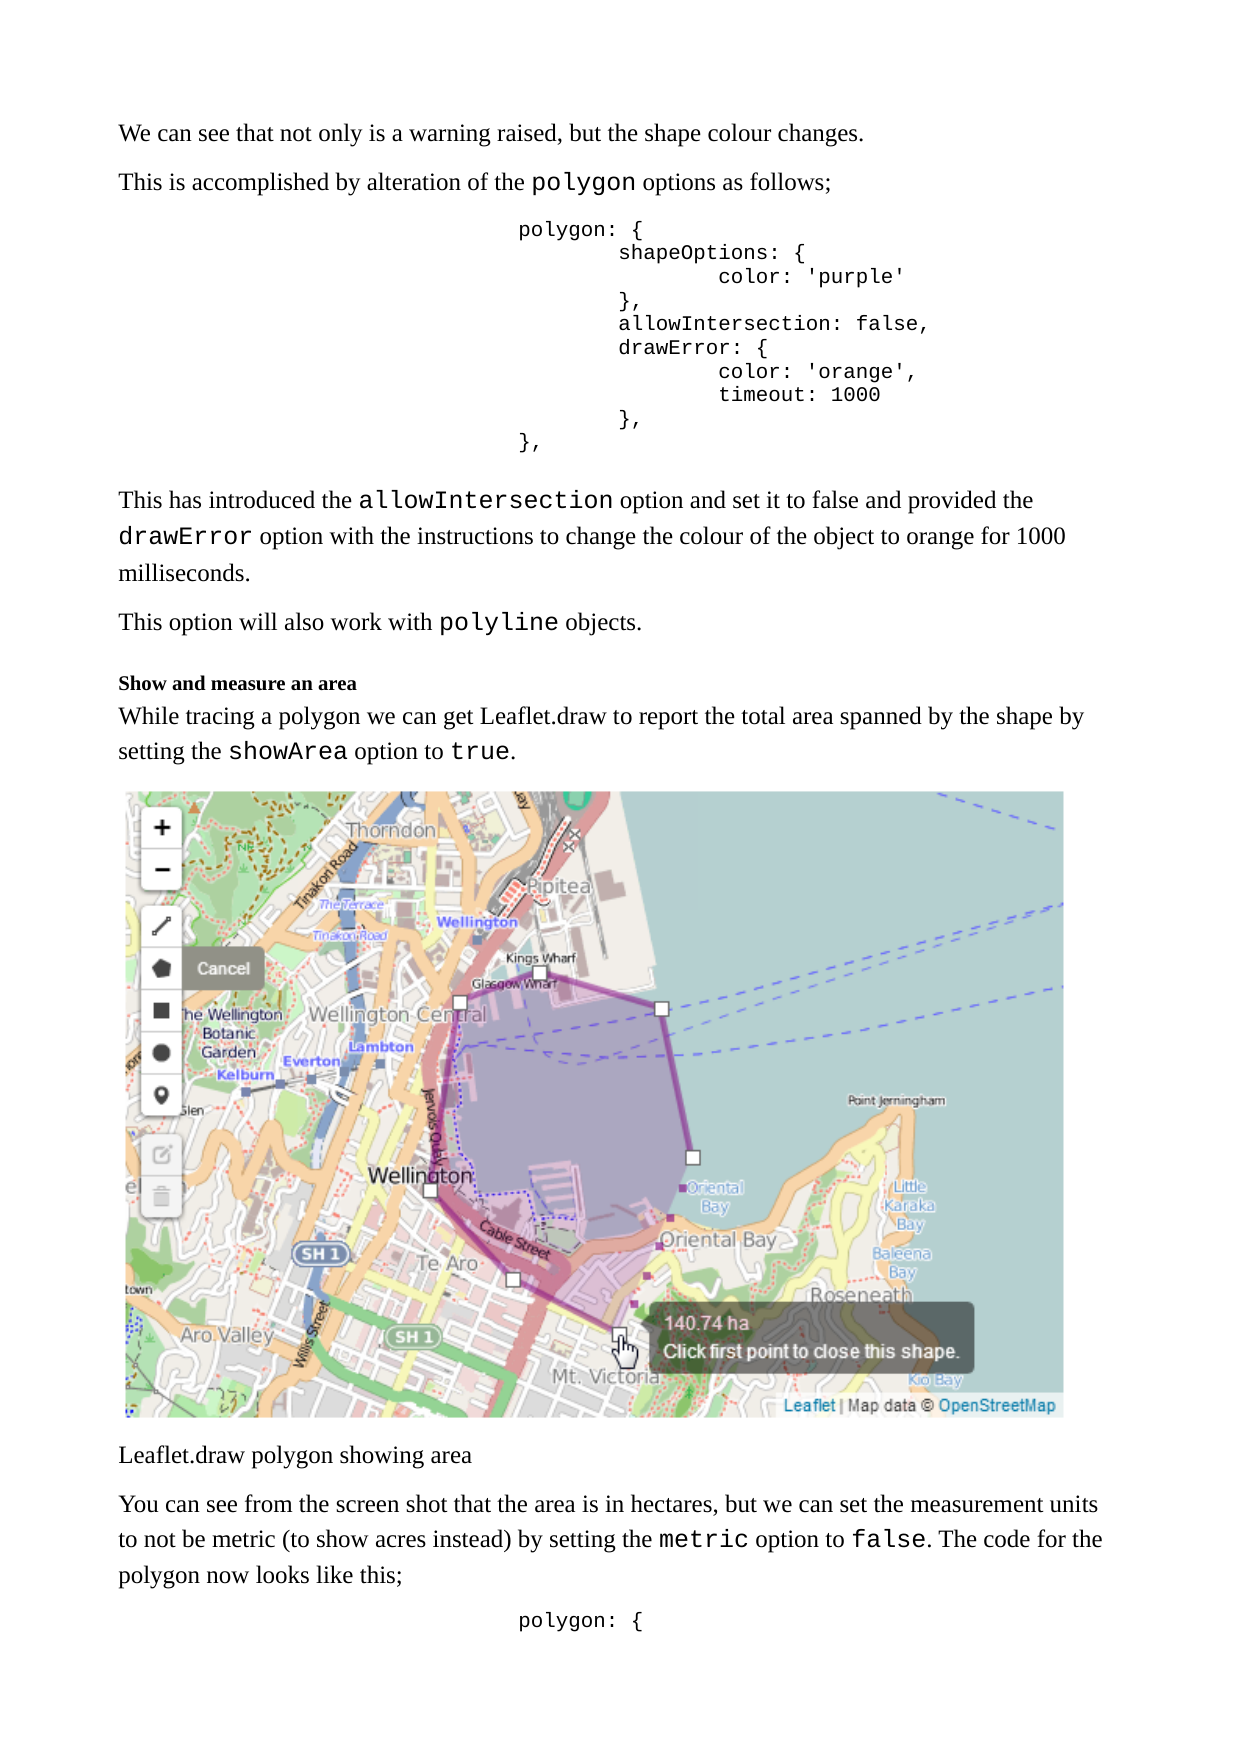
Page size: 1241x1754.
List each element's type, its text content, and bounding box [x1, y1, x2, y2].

text color: 'orange', [118, 361, 1122, 384]
text drawError: { [118, 337, 1122, 361]
text You can see from the screen shot that the area is in hectares, but we can set the measurement units to not be metric (to show acres instead) by setting the metric option to false. The code for the polygon now looks like this; [118, 1489, 1122, 1589]
text Leaflet.draw polygon showing area [118, 1440, 1122, 1469]
text polygon: { [118, 219, 1122, 242]
text }, [118, 432, 1122, 455]
text timeout: 1000 [118, 384, 1122, 408]
text }, [118, 408, 1122, 432]
text While tracing a polygon we can get Leaflet.draw to report the total area spanned by the shape by setting the showArea option to true. [118, 701, 1122, 767]
text color: 'purple' [118, 266, 1122, 290]
text We can see that not only is a warning raised, but the shape colour changes. [118, 118, 1122, 147]
text }, [118, 290, 1122, 313]
text allowIntersection: false, [118, 313, 1122, 337]
text polygon: { [118, 1609, 1122, 1633]
text shapeOptions: { [118, 242, 1122, 266]
text This option will also work with polyline objects. [118, 607, 1122, 638]
picture [118, 787, 1070, 1421]
text This has introduced the allowIntersection option and set it to false and provided the drawError option with the instructions to change the colour of the object to orange for 1000 milliseconds. [118, 485, 1122, 587]
subtitle Show and measure an area [118, 671, 1122, 695]
text This is accomplished by alteration of the polygon options as follows; [118, 167, 1122, 198]
